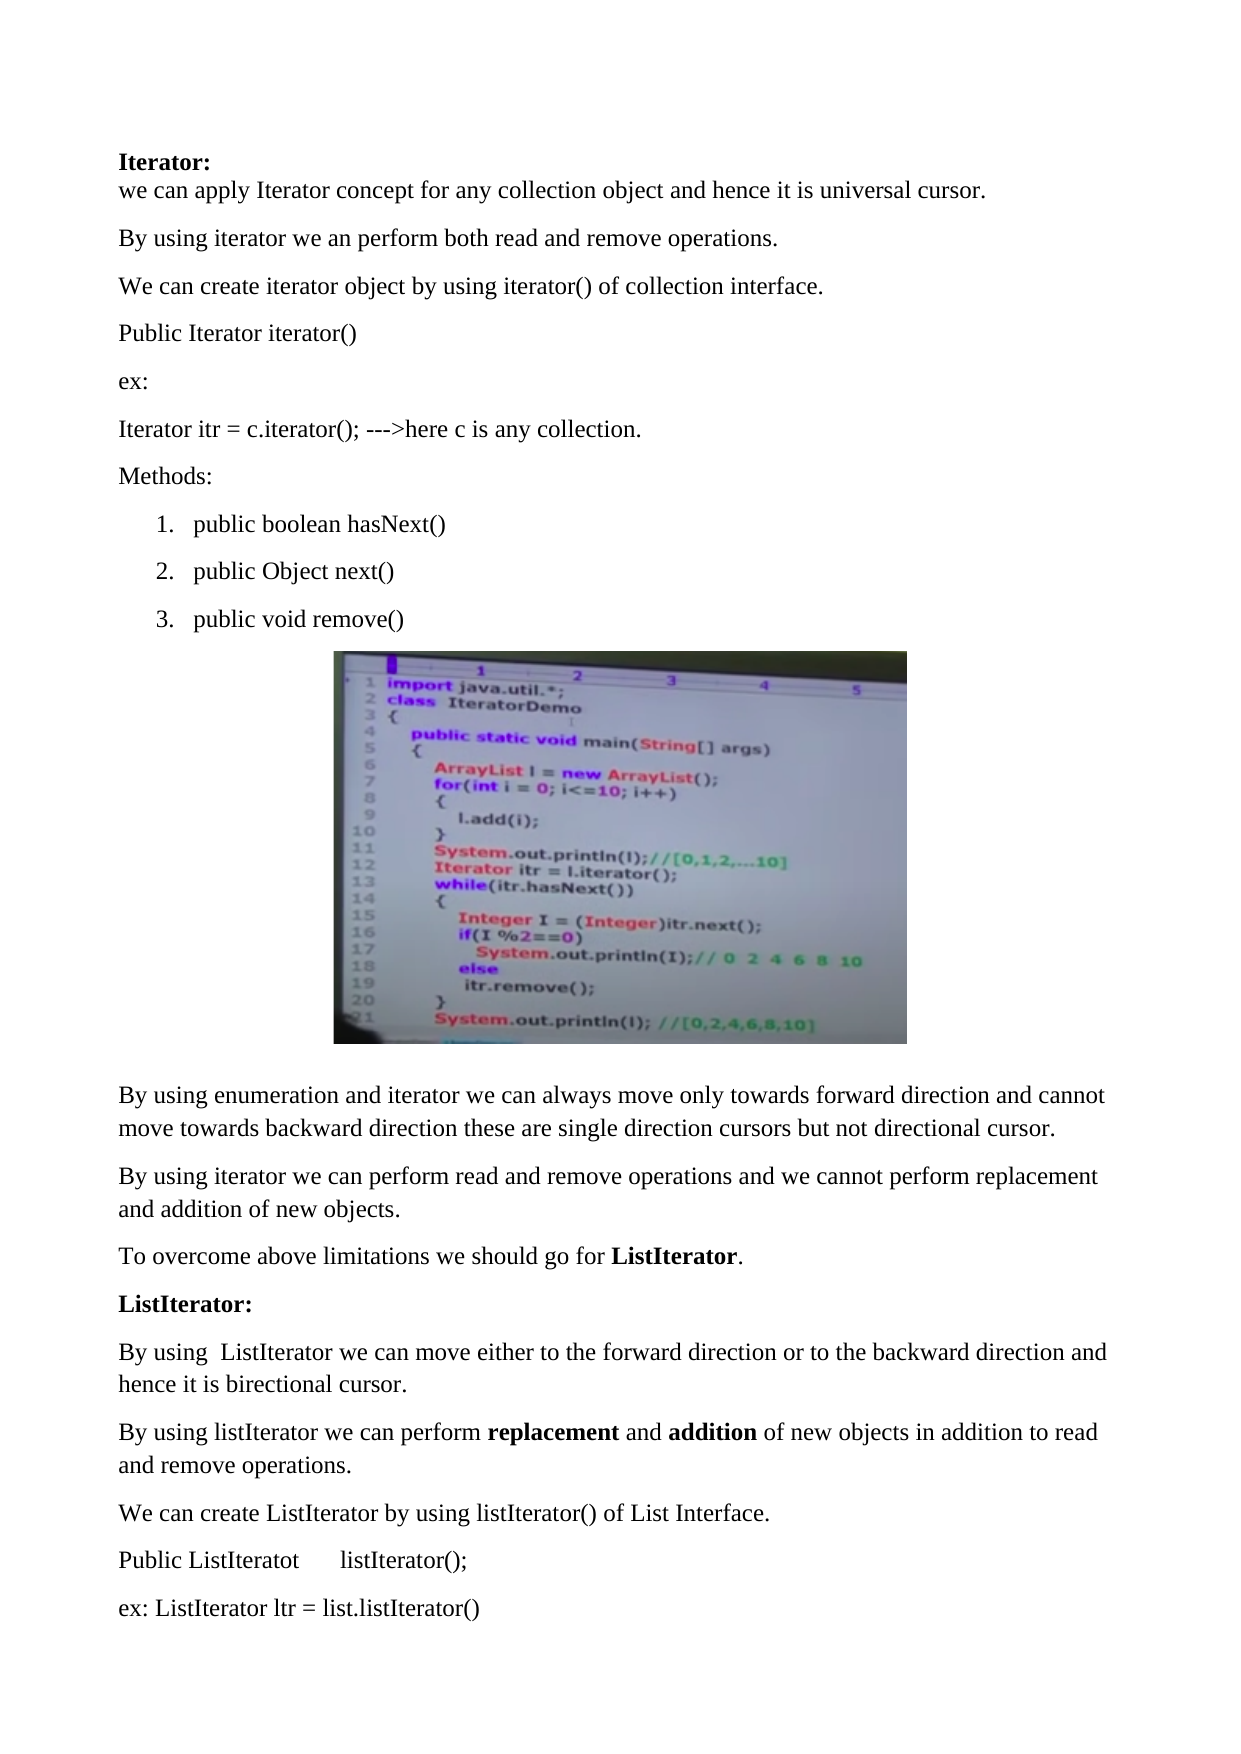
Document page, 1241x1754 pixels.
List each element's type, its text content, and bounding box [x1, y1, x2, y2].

text By using iterator we can perform read and remove operations and we cannot perform replacement and addition of new objects. [118, 1161, 1122, 1222]
text By using ListIterator we can move either to the forward direction or to the backward direction and hence it is birectional cursor. [118, 1337, 1122, 1398]
list public boolean hasNext() [156, 509, 1122, 538]
text ex: ListIterator ltr = list.listIterator() [118, 1593, 1122, 1622]
text Public Iterator iterator() [118, 318, 1122, 347]
text Methods: [118, 461, 1122, 490]
text By using enumeration and iterator we can always move only towards forward direction and cannot move towards backward direction these are single direction cursors but not directional cursor. [118, 1080, 1122, 1142]
text Iterator itr = c.iterator(); --->here c is any collection. [118, 414, 1122, 442]
text ex: [118, 366, 1122, 395]
text By using iterator we an perform both read and remove operations. [118, 223, 1122, 252]
text ListIterator: [118, 1289, 1122, 1318]
text To overcome above limitations we should go for ListIterator. [118, 1241, 1122, 1270]
text Public ListIteratot listIterator(); [118, 1545, 1122, 1574]
list public Object next() [156, 556, 1122, 585]
text Iterator: [118, 147, 1122, 176]
list public void remove() [156, 604, 1122, 633]
text we can apply Iterator concept for any collection object and hence it is universal cursor. [118, 176, 1122, 204]
picture [333, 651, 907, 1044]
text We can create iterator object by using iterator() of collection interface. [118, 271, 1122, 299]
text By using listIterator we can perform replacement and addition of new objects in addition to read and remove operations. [118, 1417, 1122, 1479]
text We can create ListIterator by using listIterator() of List Interface. [118, 1498, 1122, 1527]
